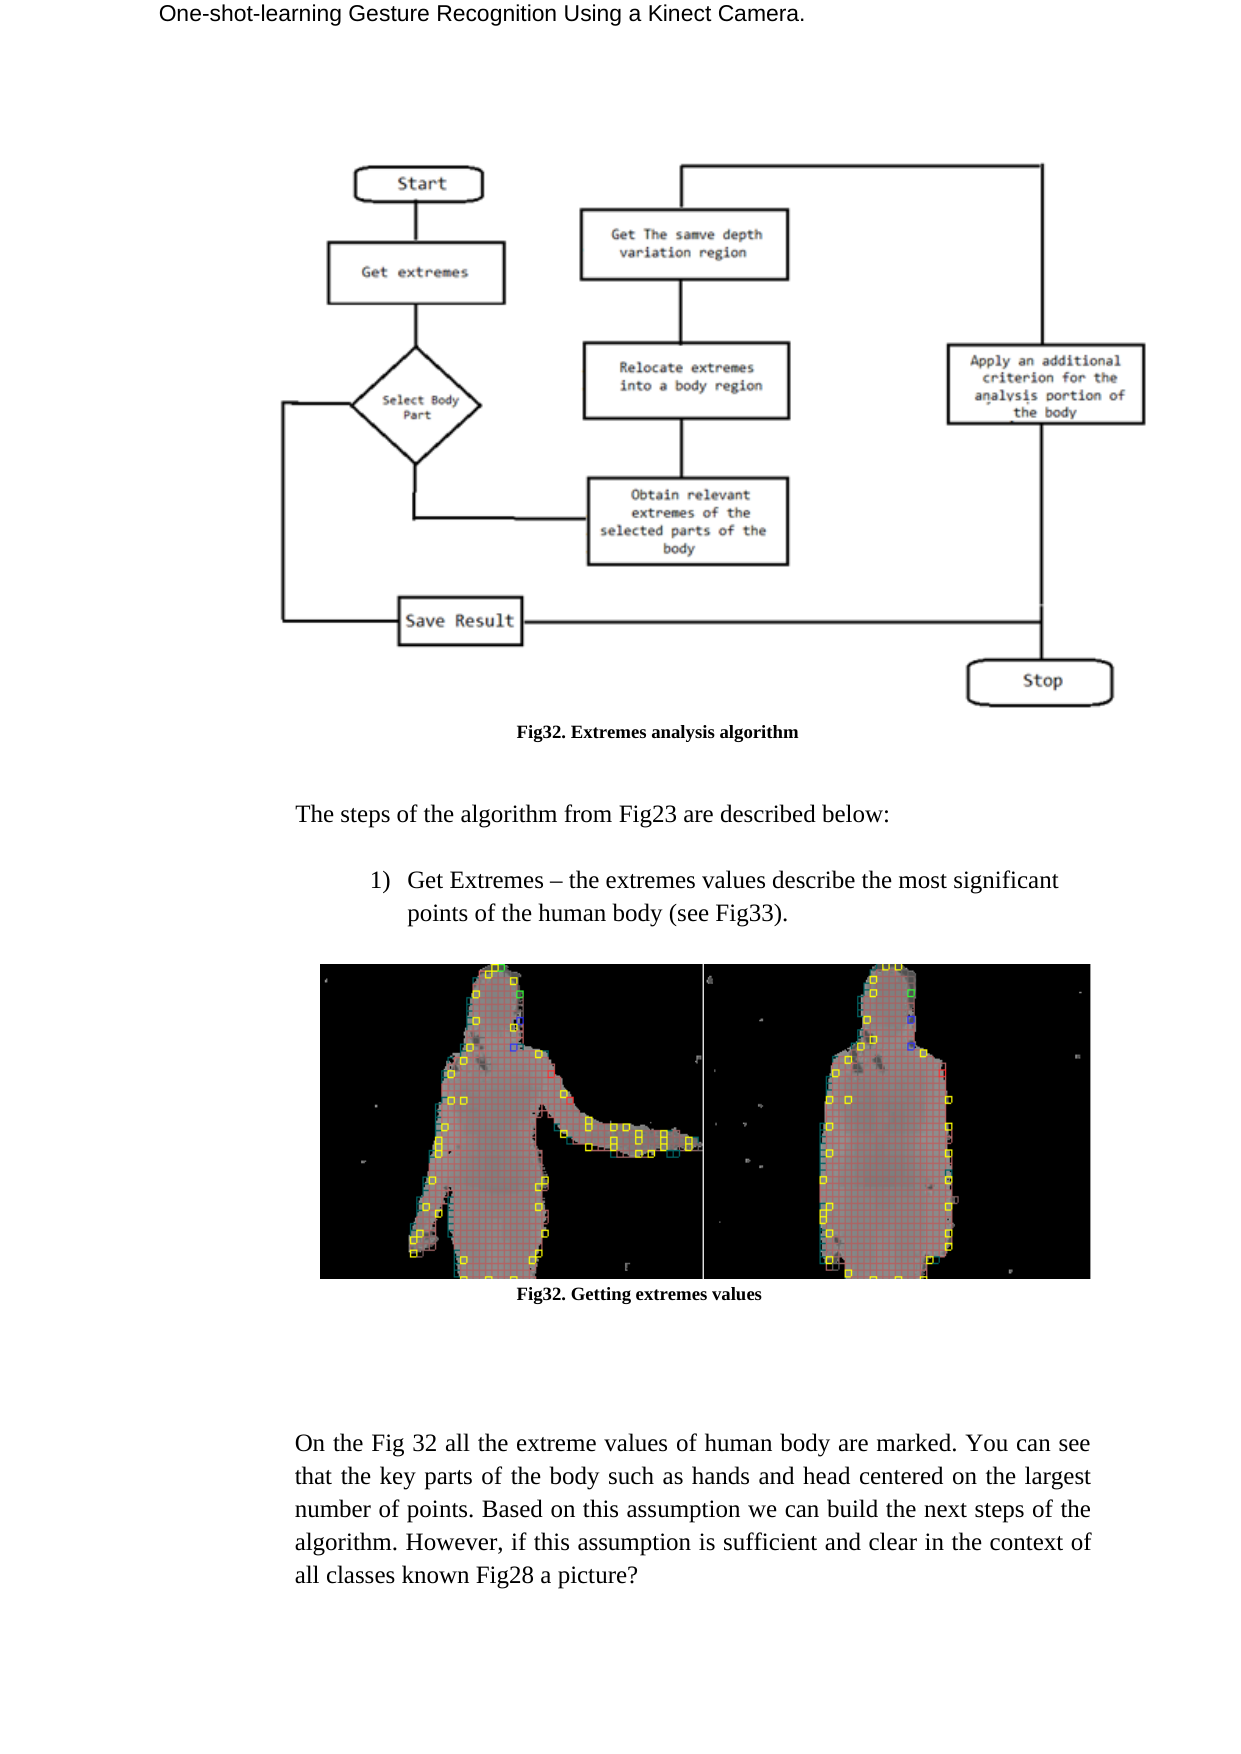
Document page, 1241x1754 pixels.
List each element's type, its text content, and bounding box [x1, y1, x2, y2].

text Fig32. Getting extremes values [443, 1283, 1093, 1305]
text Fig32. Extremes analysis algorithm [443, 721, 1093, 742]
text The steps of the algorithm from Fig23 are described below: [148, 799, 1093, 828]
text On the Fig 32 all the extreme values of human body are marked. You can see that the key parts of the body such as hands and head centered on the largest number of points. Based on this assumption we can build the next steps of the algorithm. However, if this assumption is sufficient and clear in the context of all classes known Fig28 a picture? [294, 1428, 1093, 1589]
list Get Extremes – the extremes values describe the most significant points of the human body (see Fig33). [369, 865, 1093, 927]
